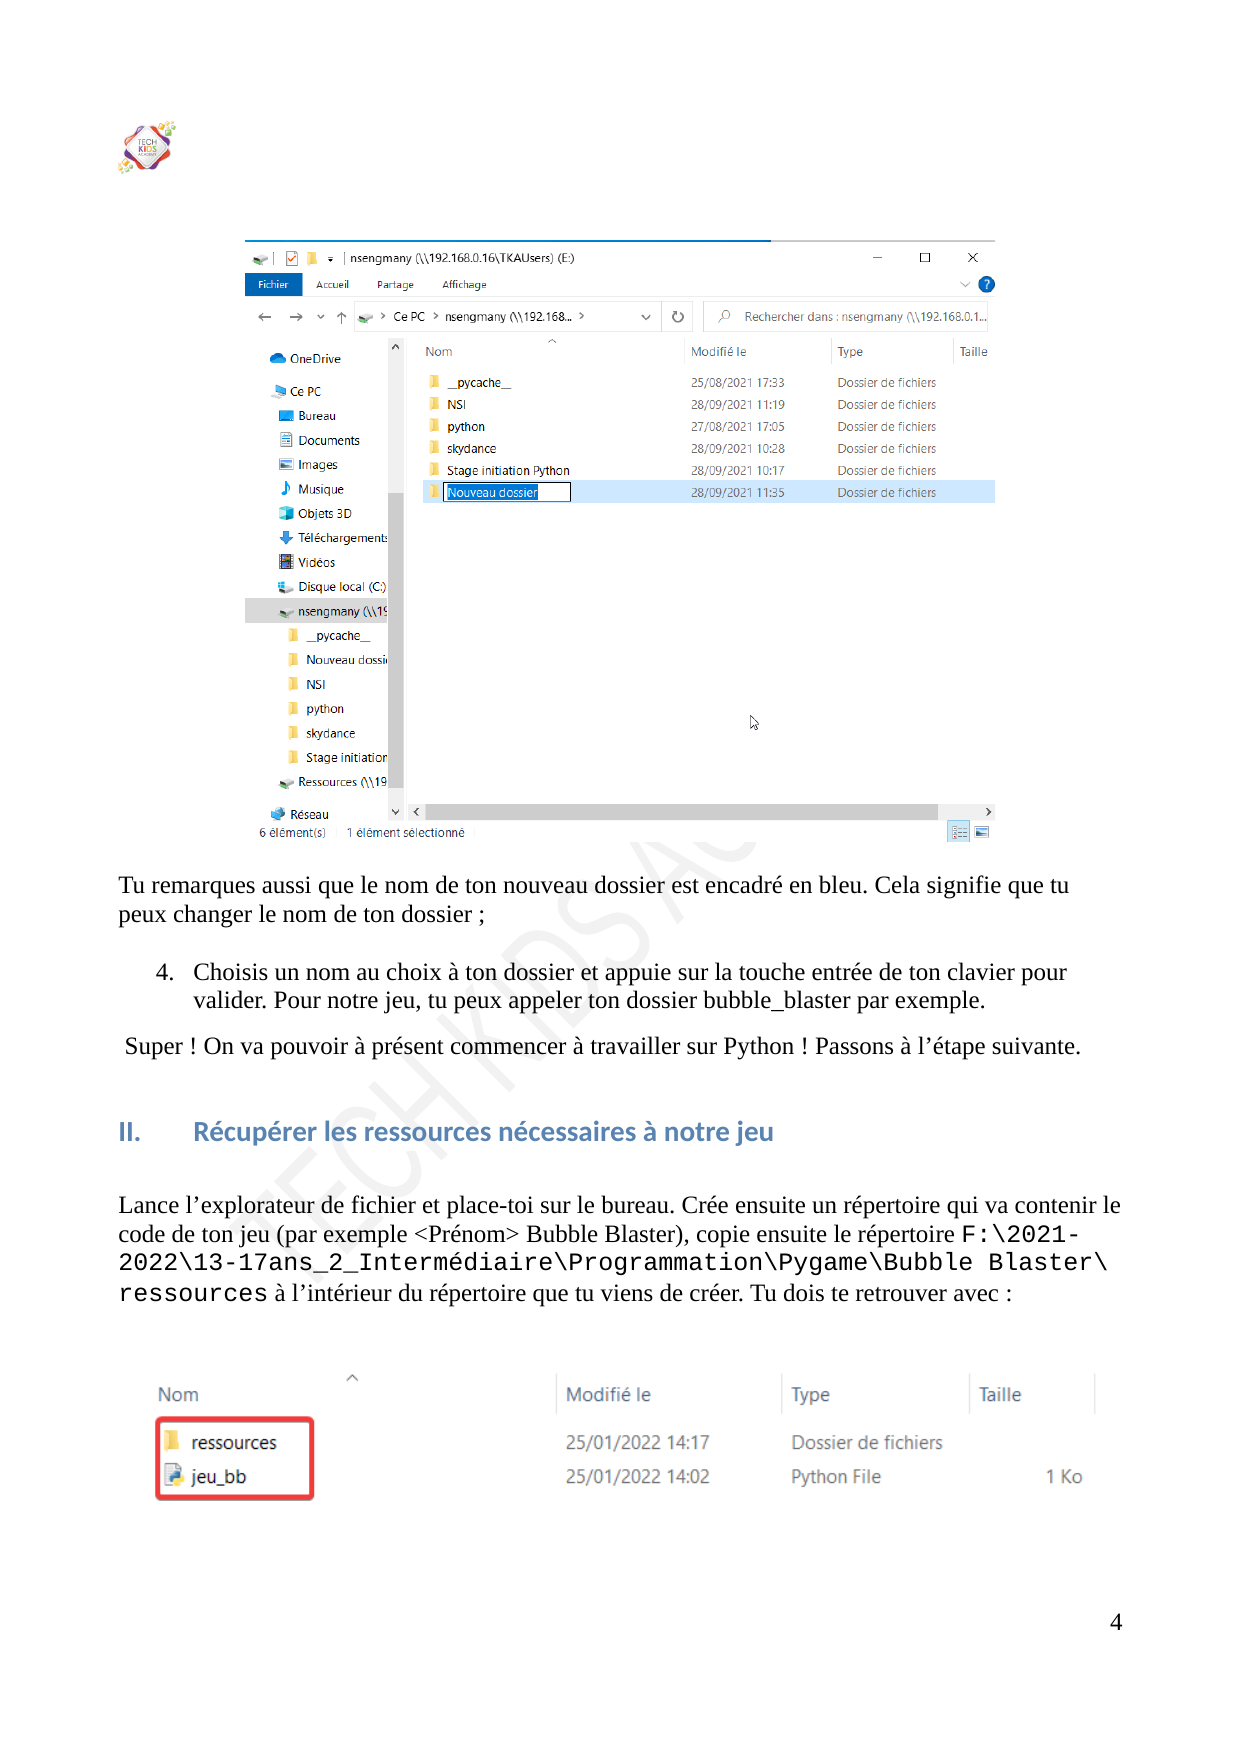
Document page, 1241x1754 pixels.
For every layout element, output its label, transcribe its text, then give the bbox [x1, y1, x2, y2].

subtitle Récupérer les ressources nécessaires à notre jeu [342, 1113, 429, 1149]
picture [129, 1366, 1118, 1535]
picture [118, 118, 176, 176]
text Lance l’explorateur de fichier et place-toi sur le bureau. Crée ensuite un répertoire qui va contenir le code de ton jeu (par exemple <Prénom> Bubble Blaster), copie ensuite le répertoire F:\2021-2022\13-17ans_2_Intermédiaire\Programmation\Pygame\Bubble Blaster\ressources à l’intérieur du répertoire que tu viens de créer. Tu dois te retrouver avec : [118, 1190, 1122, 1309]
subtitle Récupérer les ressources nécessaires à notre jeu [118, 1113, 339, 1149]
text Super ! On va pouvoir à présent commencer à travailler sur Python ! Passons à l’étape suivante. [484, 1031, 1122, 1059]
list Choisis un nom au choix à ton dossier et appuie sur la touche entrée de ton clavier pour valider. Pour notre jeu, tu peux appeler ton dossier bubble_blaster par exemple. [583, 957, 1122, 1014]
list Choisis un nom au choix à ton dossier et appuie sur la touche entrée de ton clavier pour valider. Pour notre jeu, tu peux appeler ton dossier bubble_blaster par exemple. [516, 957, 587, 1013]
subtitle Récupérer les ressources nécessaires à notre jeu [415, 1113, 1122, 1149]
text Tu remarques aussi que le nom de ton nouveau dossier est encadré en bleu. Cela signifie que tu peux changer le nom de ton dossier ; [118, 870, 1122, 928]
list Choisis un nom au choix à ton dossier et appuie sur la touche entrée de ton clavier pour valider. Pour notre jeu, tu peux appeler ton dossier bubble_blaster par exemple. [156, 957, 558, 1014]
text Super ! On va pouvoir à présent commencer à travailler sur Python ! Passons à l’étape suivante. [118, 1031, 474, 1059]
picture [245, 240, 995, 842]
